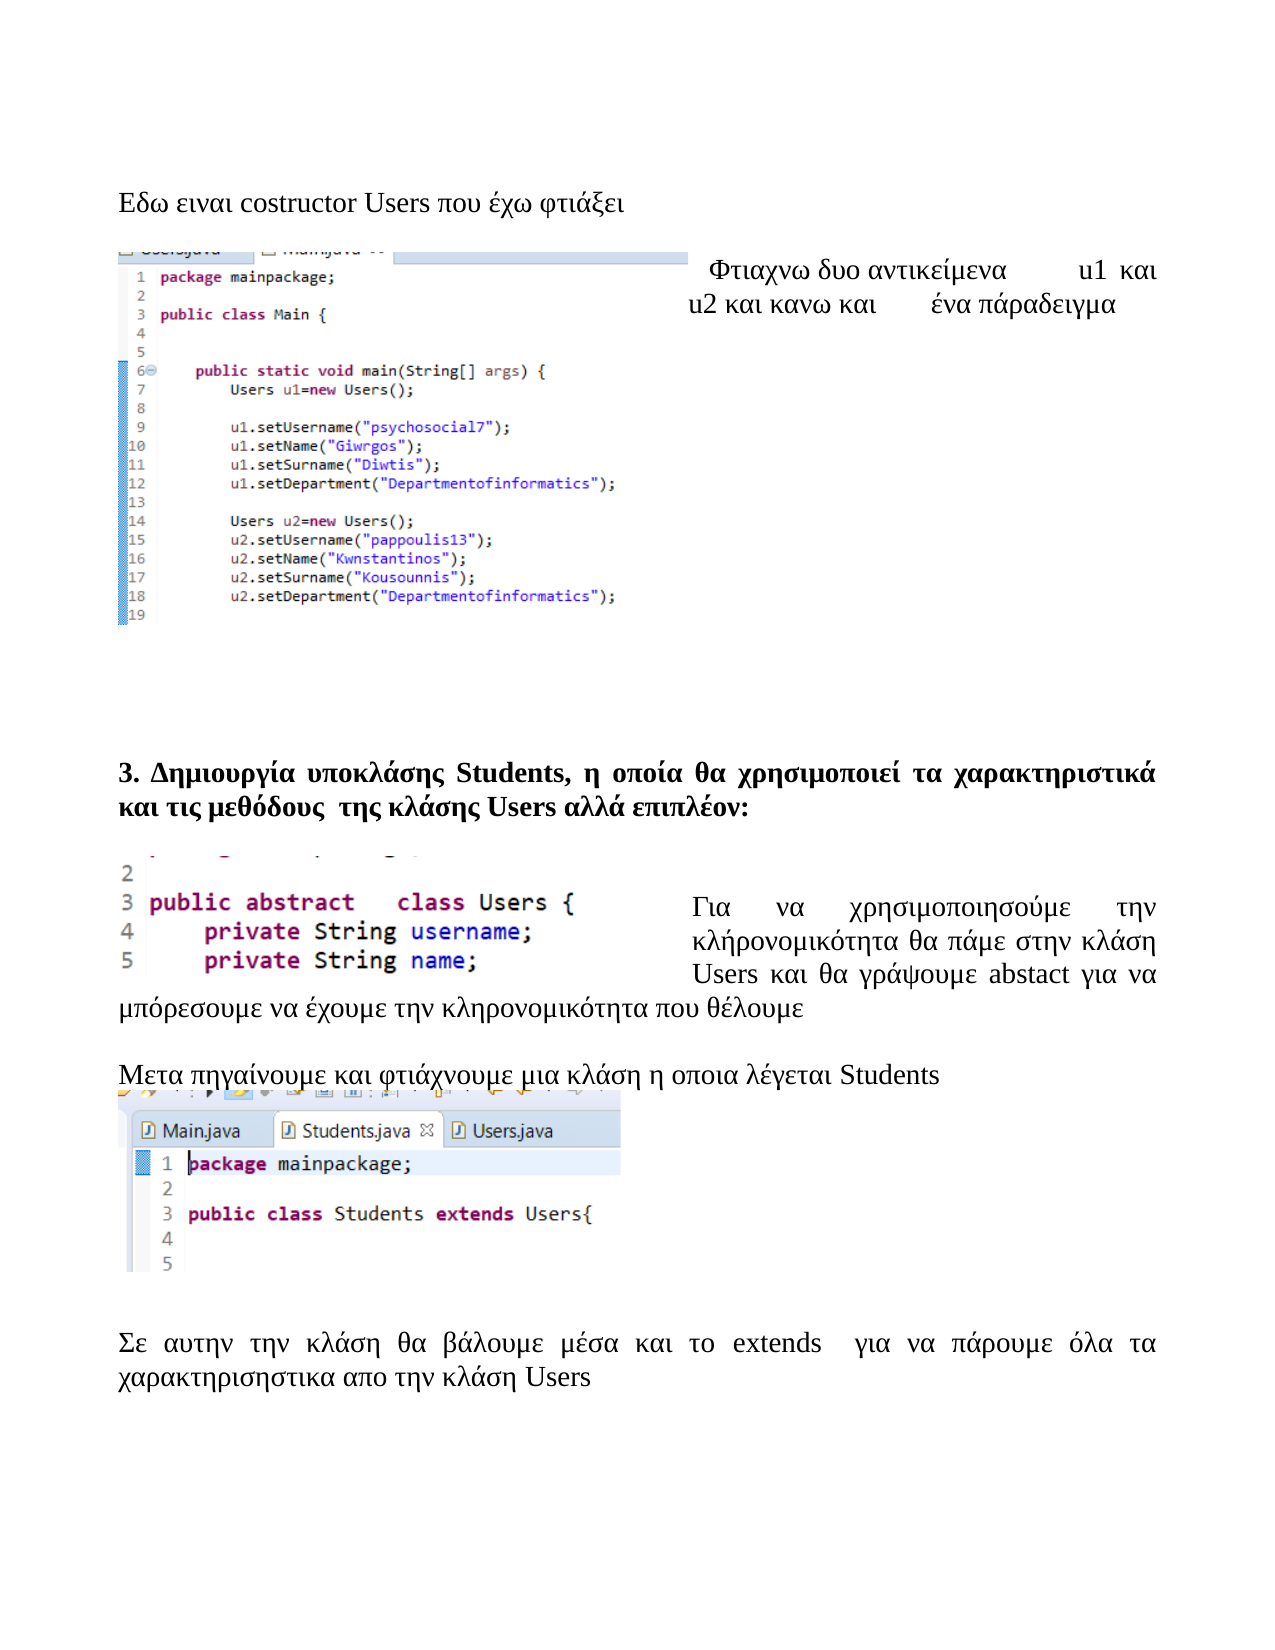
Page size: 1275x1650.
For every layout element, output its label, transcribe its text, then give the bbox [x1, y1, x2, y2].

text Σε αυτην την κλάση θα βάλουμε μέσα και το extends για να πάρουμε όλα τα χαρακτηρισηστικα απο την κλάση Users [118, 1326, 1157, 1393]
picture [118, 856, 692, 976]
text Εδω ειναι costructor Users που έχω φτιάξει [118, 185, 1157, 219]
text Μετα πηγαίνουμε και φτιάχνουμε μια κλάση η οποια λέγεται Students [118, 1057, 1157, 1091]
text 3. Δημιουργία υποκλάσης Students, η οποία θα χρησιμοποιεί τα χαρακτηριστικά και τις μεθόδους της κλάσης Users αλλά επιπλέον: [118, 755, 1157, 822]
picture [118, 1090, 621, 1272]
picture [118, 252, 689, 625]
text Για να χρησιμοποιησούμε την κλήρονομικότητα θα πάμε στην κλάση Users και θα γράψουμε abstact για να μπόρεσουμε να έχουμε την κληρονομικότητα που θέλουμε [118, 889, 1157, 1024]
text Φτιαχνω δυο αντικείμενα u1 και u2 και κανω και ένα πάραδειγμα [689, 252, 1157, 319]
